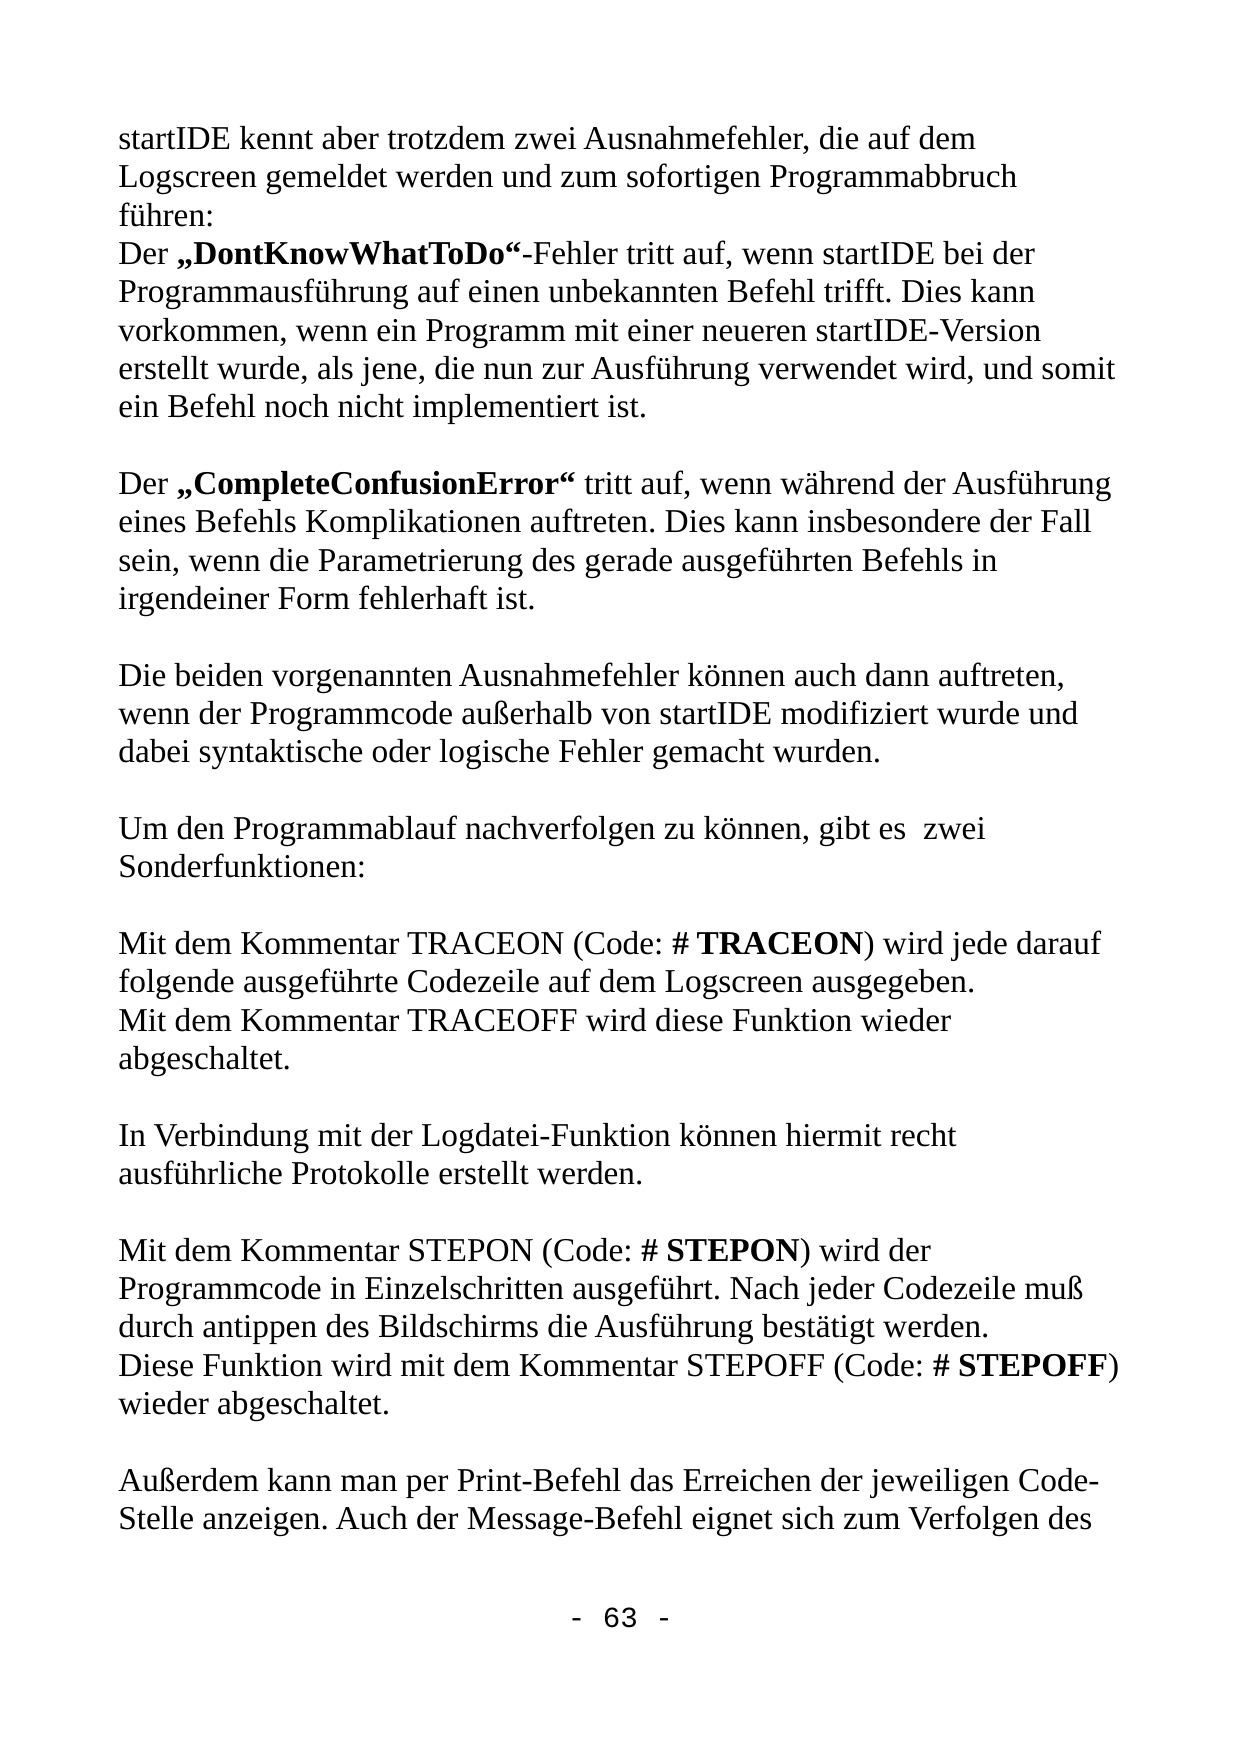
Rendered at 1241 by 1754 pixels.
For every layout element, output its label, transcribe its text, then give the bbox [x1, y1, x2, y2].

text Mit dem Kommentar TRACEOFF wird diese Funktion wieder abgeschaltet. [118, 1000, 1122, 1076]
text Außerdem kann man per Print-Befehl das Erreichen der jeweiligen Code-Stelle anzeigen. Auch der Message-Befehl eignet sich zum Verfolgen des [118, 1460, 1122, 1536]
text Die beiden vorgenannten Ausnahmefehler können auch dann auftreten, wenn der Programmcode außerhalb von startIDE modifiziert wurde und dabei syntaktische oder logische Fehler gemacht wurden. [118, 655, 1122, 770]
text In Verbindung mit der Logdatei-Funktion können hiermit recht ausführliche Protokolle erstellt werden. [118, 1115, 1122, 1191]
text Diese Funktion wird mit dem Kommentar STEPOFF (Code: # STEPOFF) wieder abgeschaltet. [118, 1345, 1122, 1421]
text Der „CompleteConfusionError“ tritt auf, wenn während der Ausführung eines Befehls Komplikationen auftreten. Dies kann insbesondere der Fall sein, wenn die Parametrierung des gerade ausgeführten Befehls in irgendeiner Form fehlerhaft ist. [118, 463, 1122, 616]
text Der „DontKnowWhatToDo“-Fehler tritt auf, wenn startIDE bei der Programmausführung auf einen unbekannten Befehl trifft. Dies kann vorkommen, wenn ein Programm mit einer neueren startIDE-Version erstellt wurde, als jene, die nun zur Ausführung verwendet wird, und somit ein Befehl noch nicht implementiert ist. [118, 233, 1122, 425]
text Um den Programmablauf nachverfolgen zu können, gibt es zwei Sonderfunktionen: [118, 808, 1122, 885]
text startIDE kennt aber trotzdem zwei Ausnahmefehler, die auf dem Logscreen gemeldet werden und zum sofortigen Programmabbruch führen: [118, 118, 1122, 233]
text Mit dem Kommentar TRACEON (Code: # TRACEON) wird jede darauf folgende ausgeführte Codezeile auf dem Logscreen ausgegeben. [118, 923, 1122, 1000]
text Mit dem Kommentar STEPON (Code: # STEPON) wird der Programmcode in Einzelschritten ausgeführt. Nach jeder Codezeile muß durch antippen des Bildschirms die Ausführung bestätigt werden. [118, 1230, 1122, 1345]
